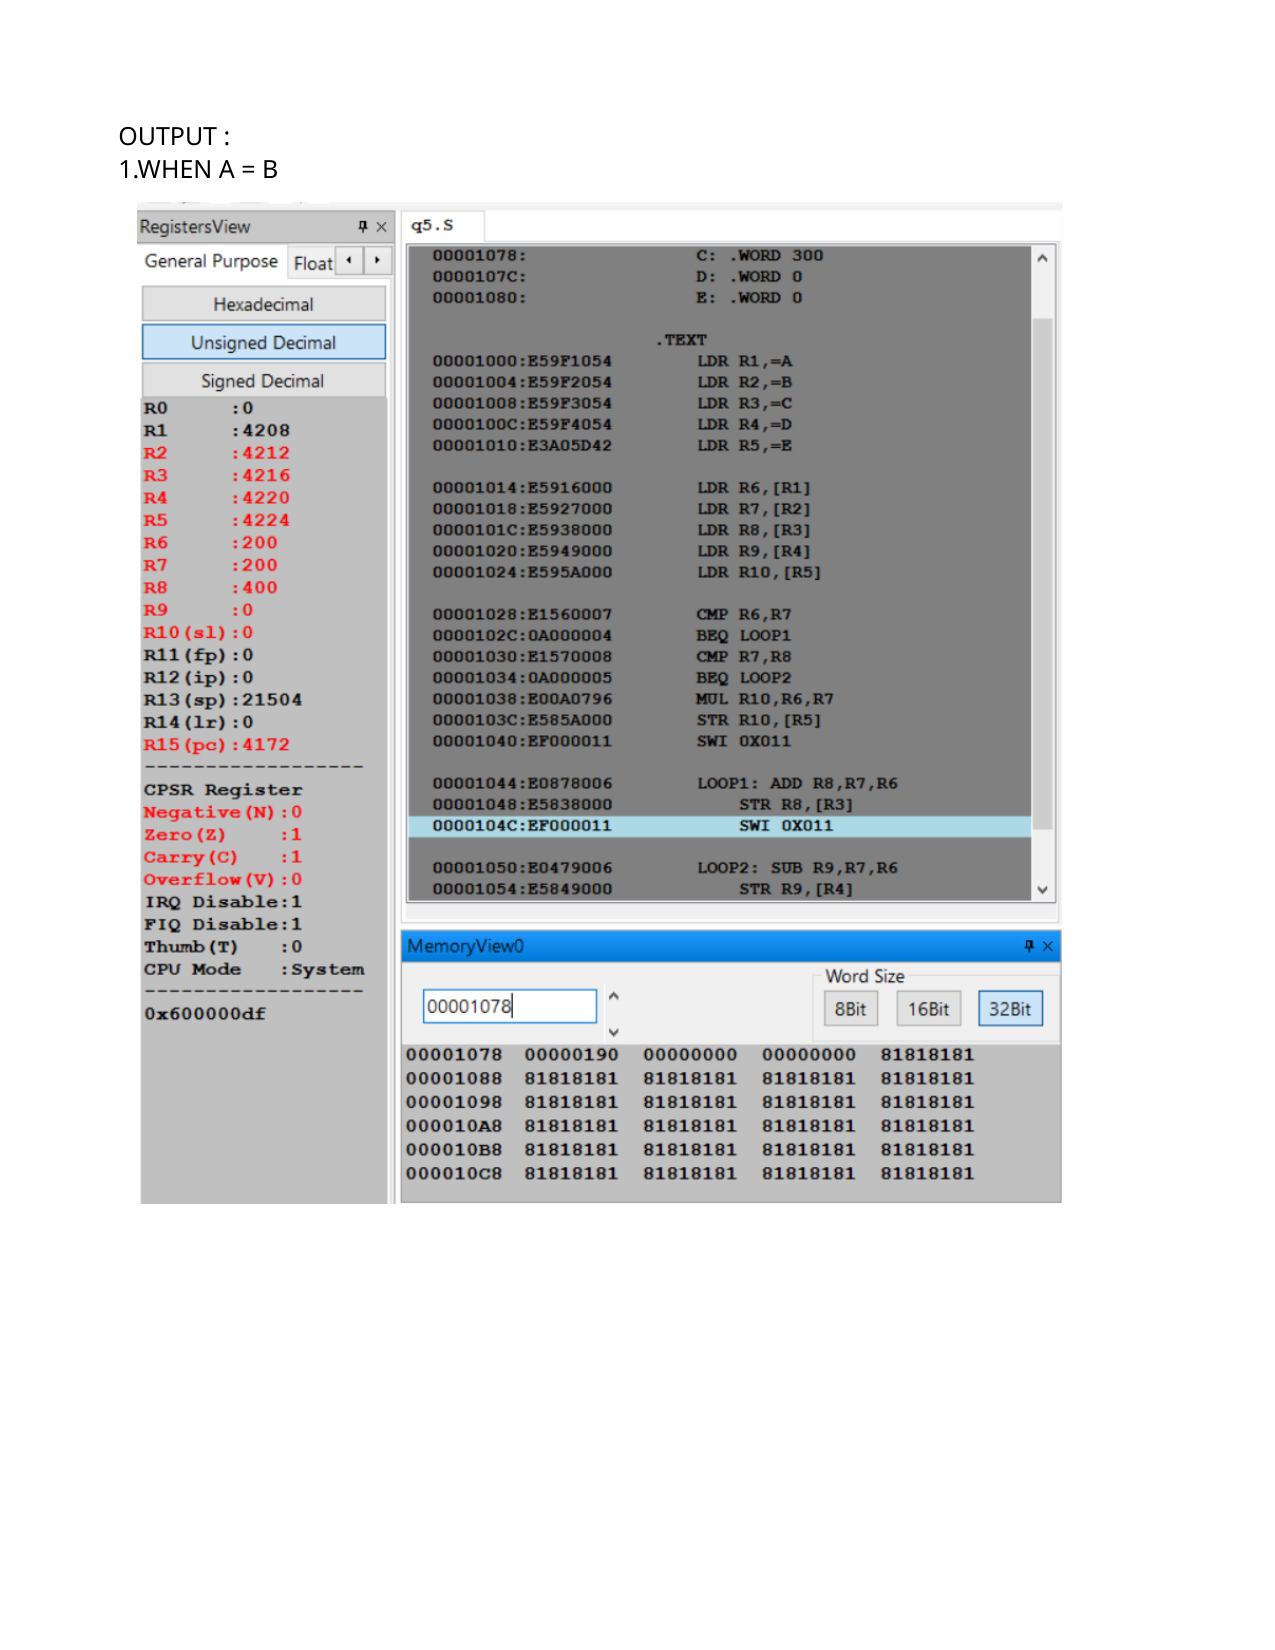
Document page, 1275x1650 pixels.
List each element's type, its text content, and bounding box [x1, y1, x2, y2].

text OUTPUT : [118, 118, 1157, 152]
list 1.WHEN A = B [118, 152, 1157, 186]
picture [137, 202, 1063, 1204]
